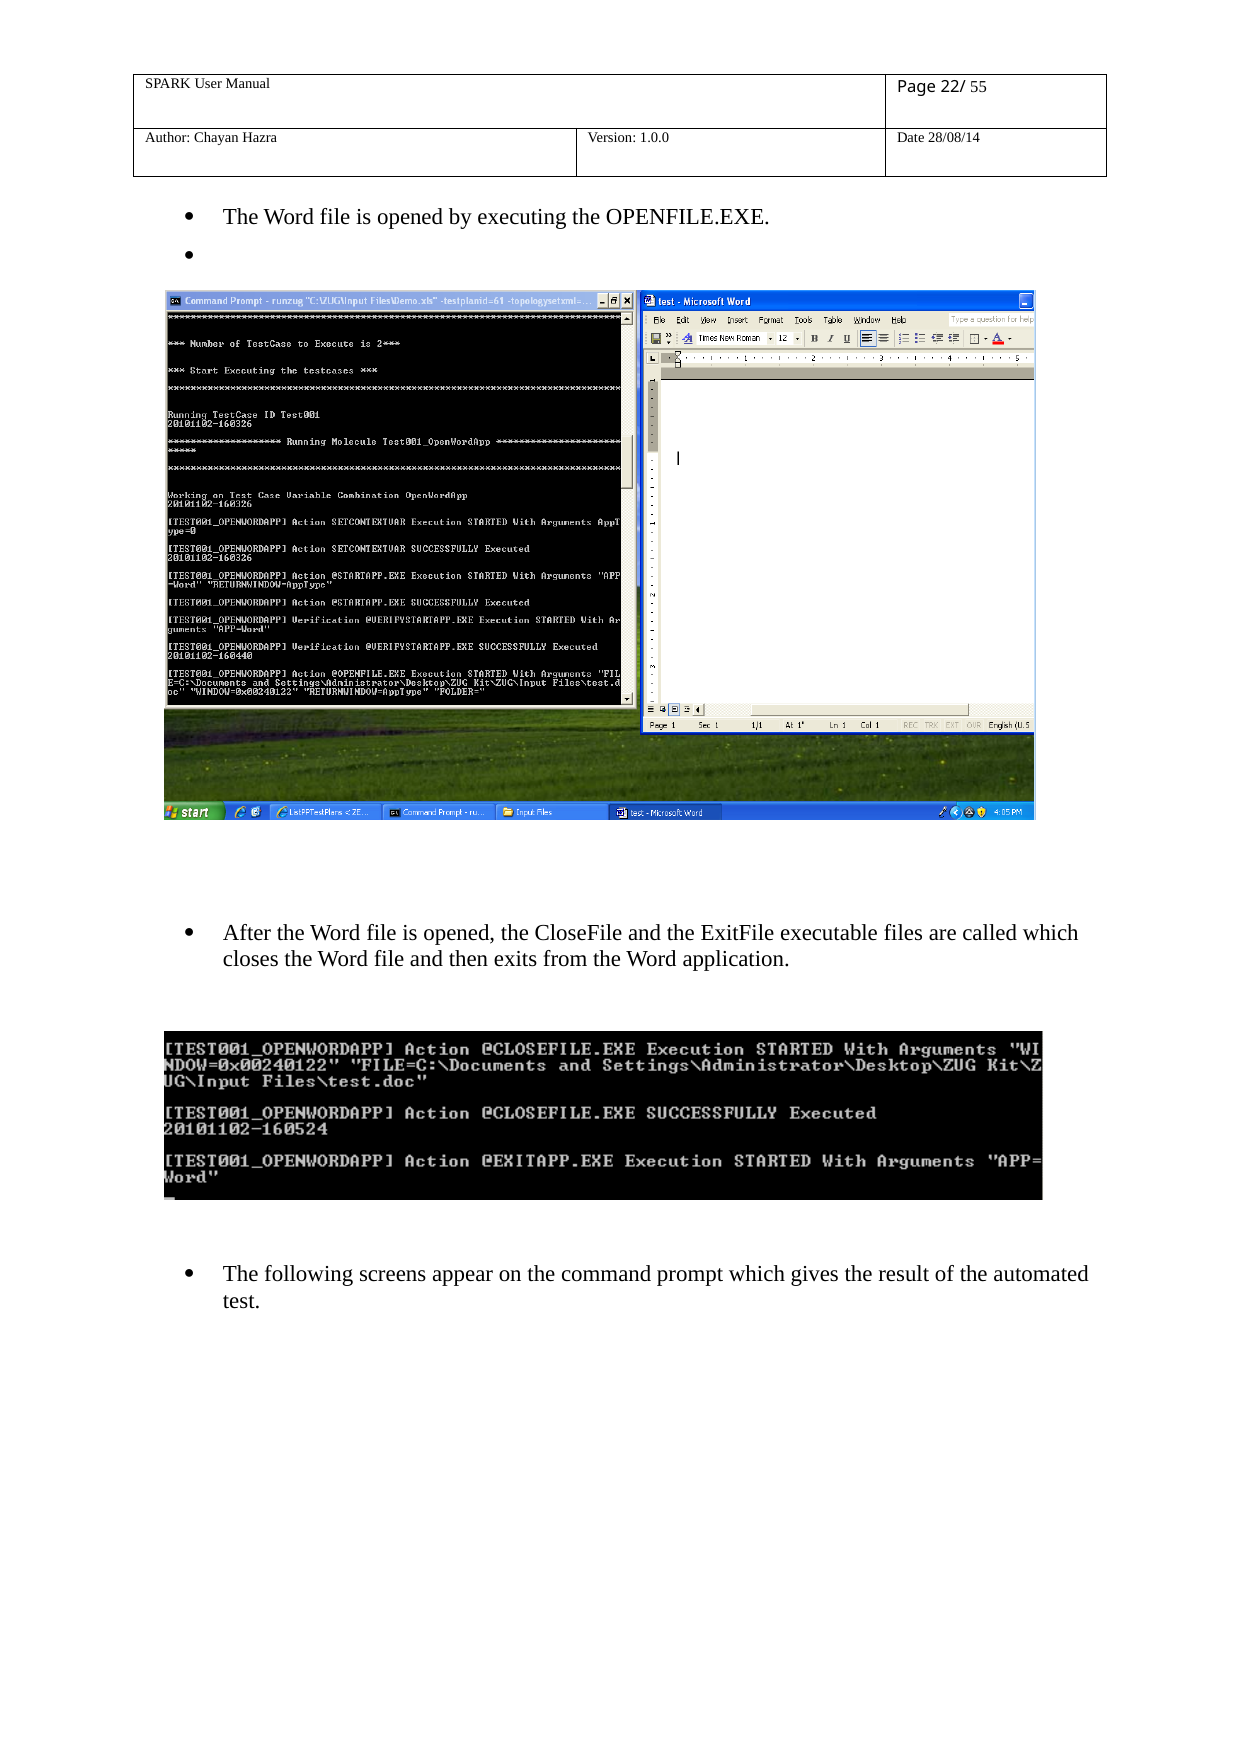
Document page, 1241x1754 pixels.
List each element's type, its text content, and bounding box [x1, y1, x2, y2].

list After the Word file is opened, the CloseFile and the ExitFile executable files are called which closes the Word file and then exits from the Word application. [185, 919, 1092, 971]
list The Word file is opened by executing the OPENFILE.EXE. [185, 203, 1092, 229]
picture [164, 1031, 1044, 1200]
picture [164, 290, 1036, 820]
list The following screens appear on the command prompt which gives the result of the automated test. [185, 1260, 1092, 1313]
